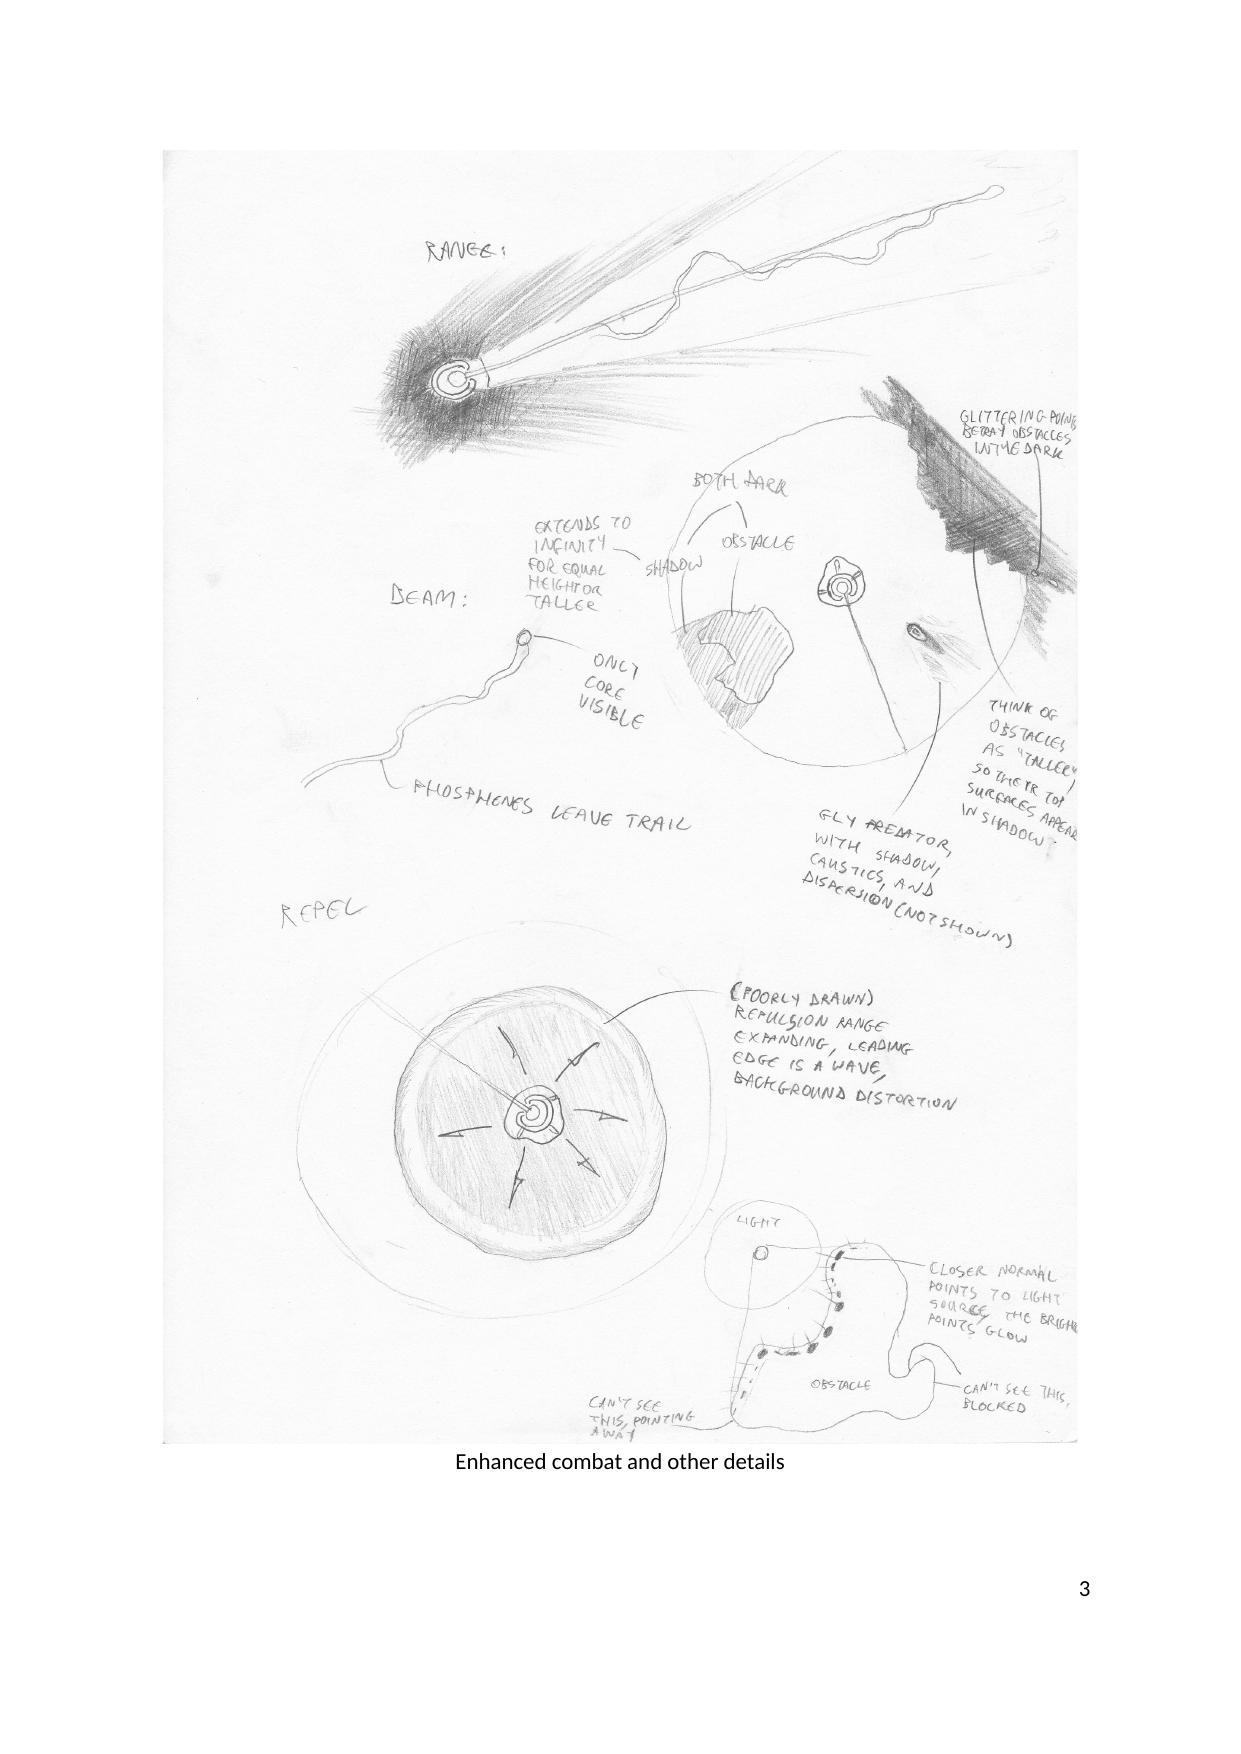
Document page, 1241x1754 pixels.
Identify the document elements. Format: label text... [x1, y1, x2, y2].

text Enhanced combat and other details [150, 150, 1090, 1475]
picture [162, 150, 1078, 1444]
